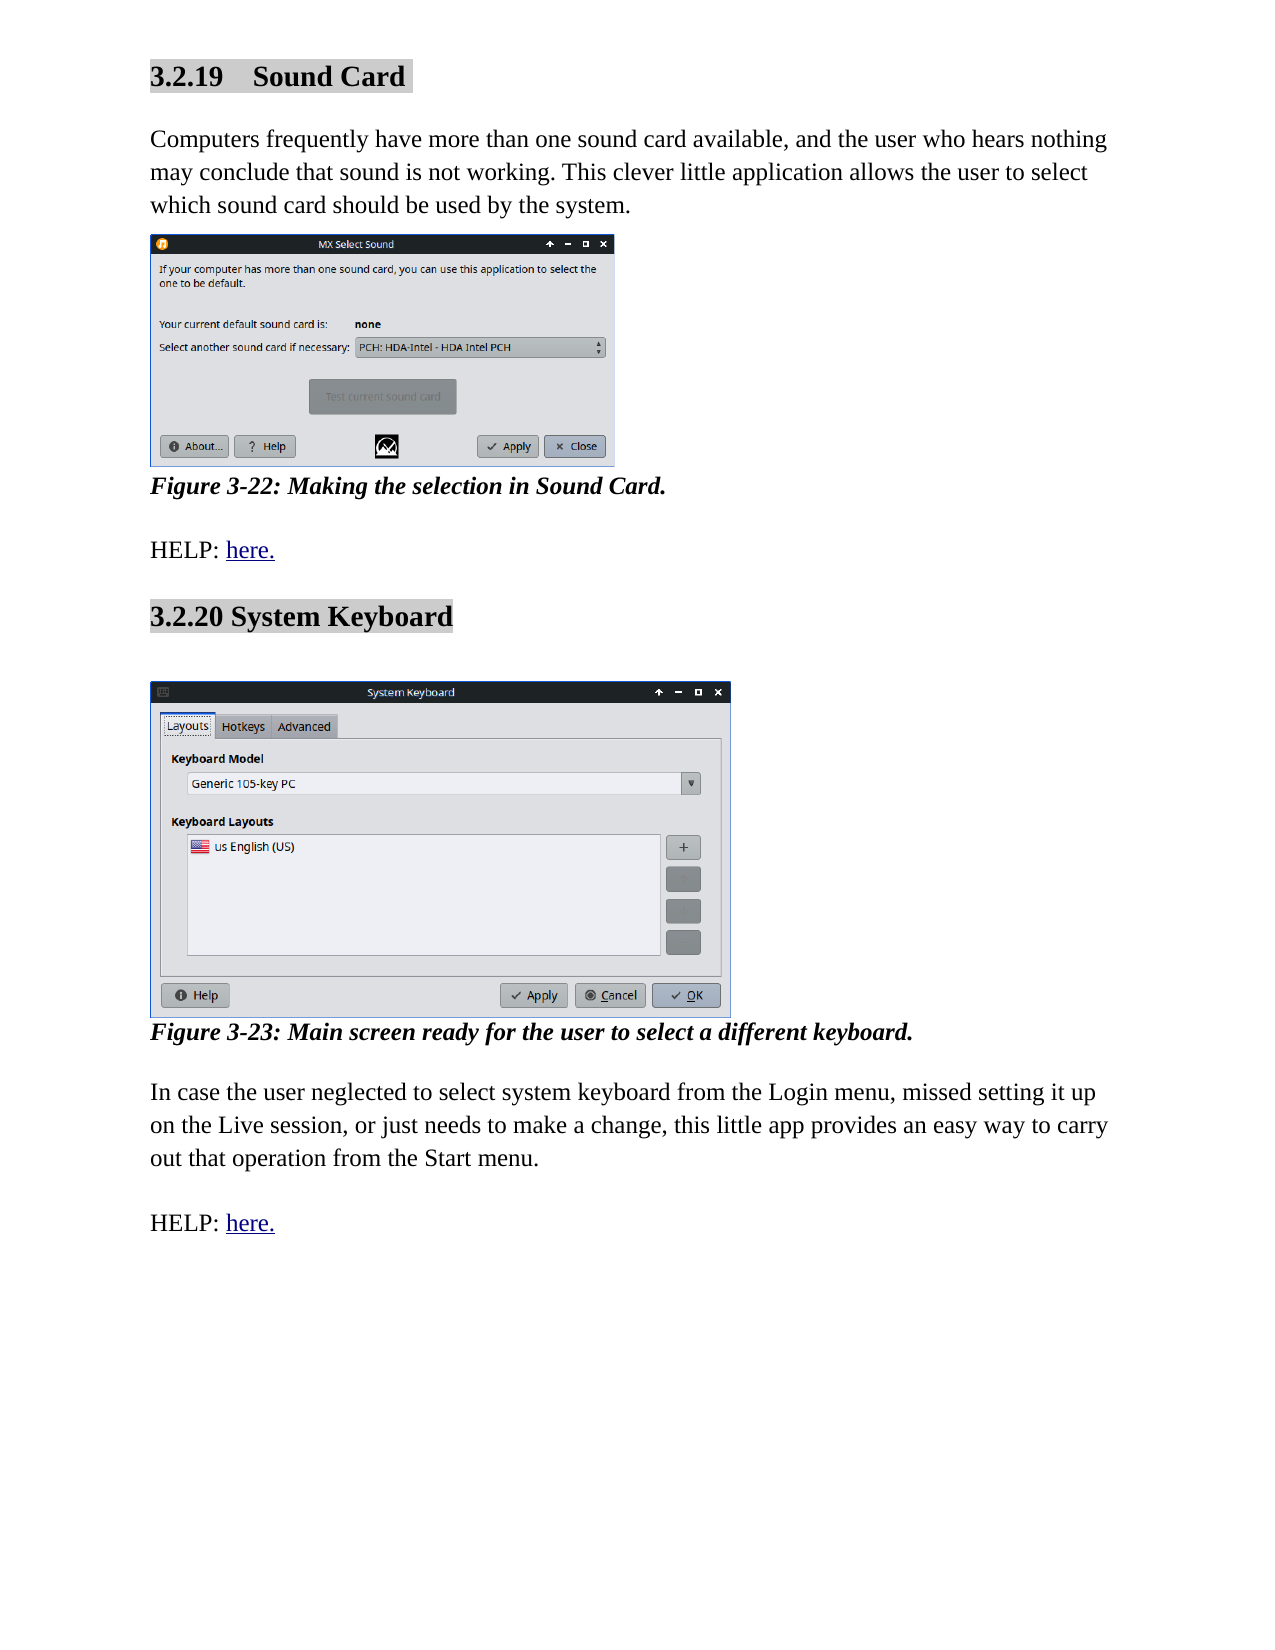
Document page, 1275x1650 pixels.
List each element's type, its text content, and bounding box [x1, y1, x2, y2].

text Figure 3-23: Main screen ready for the user to select a different keyboard. [150, 664, 1125, 1046]
text HELP: here. [150, 1208, 1125, 1236]
text HELP: here. [150, 535, 1125, 564]
text In case the user neglected to select system keyboard from the Login menu, missed setting it up on the Live session, or just needs to make a change, this little app provides an easy way to carry out that operation from the Start menu. [150, 1077, 1125, 1172]
subtitle 3.2.20 System Keyboard [453, 599, 1125, 633]
picture [150, 681, 731, 1018]
text Computers frequently have more than one sound card available, and the user who hears nothing may conclude that sound is not working. This clever little application allows the user to select which sound card should be used by the system. [150, 124, 1125, 219]
subtitle 3.2.19 Sound Card [209, 59, 223, 93]
picture [150, 234, 615, 467]
subtitle 3.2.19 Sound Card [413, 59, 1125, 93]
text Figure 3-22: Making the selection in Sound Card. [150, 254, 1125, 499]
